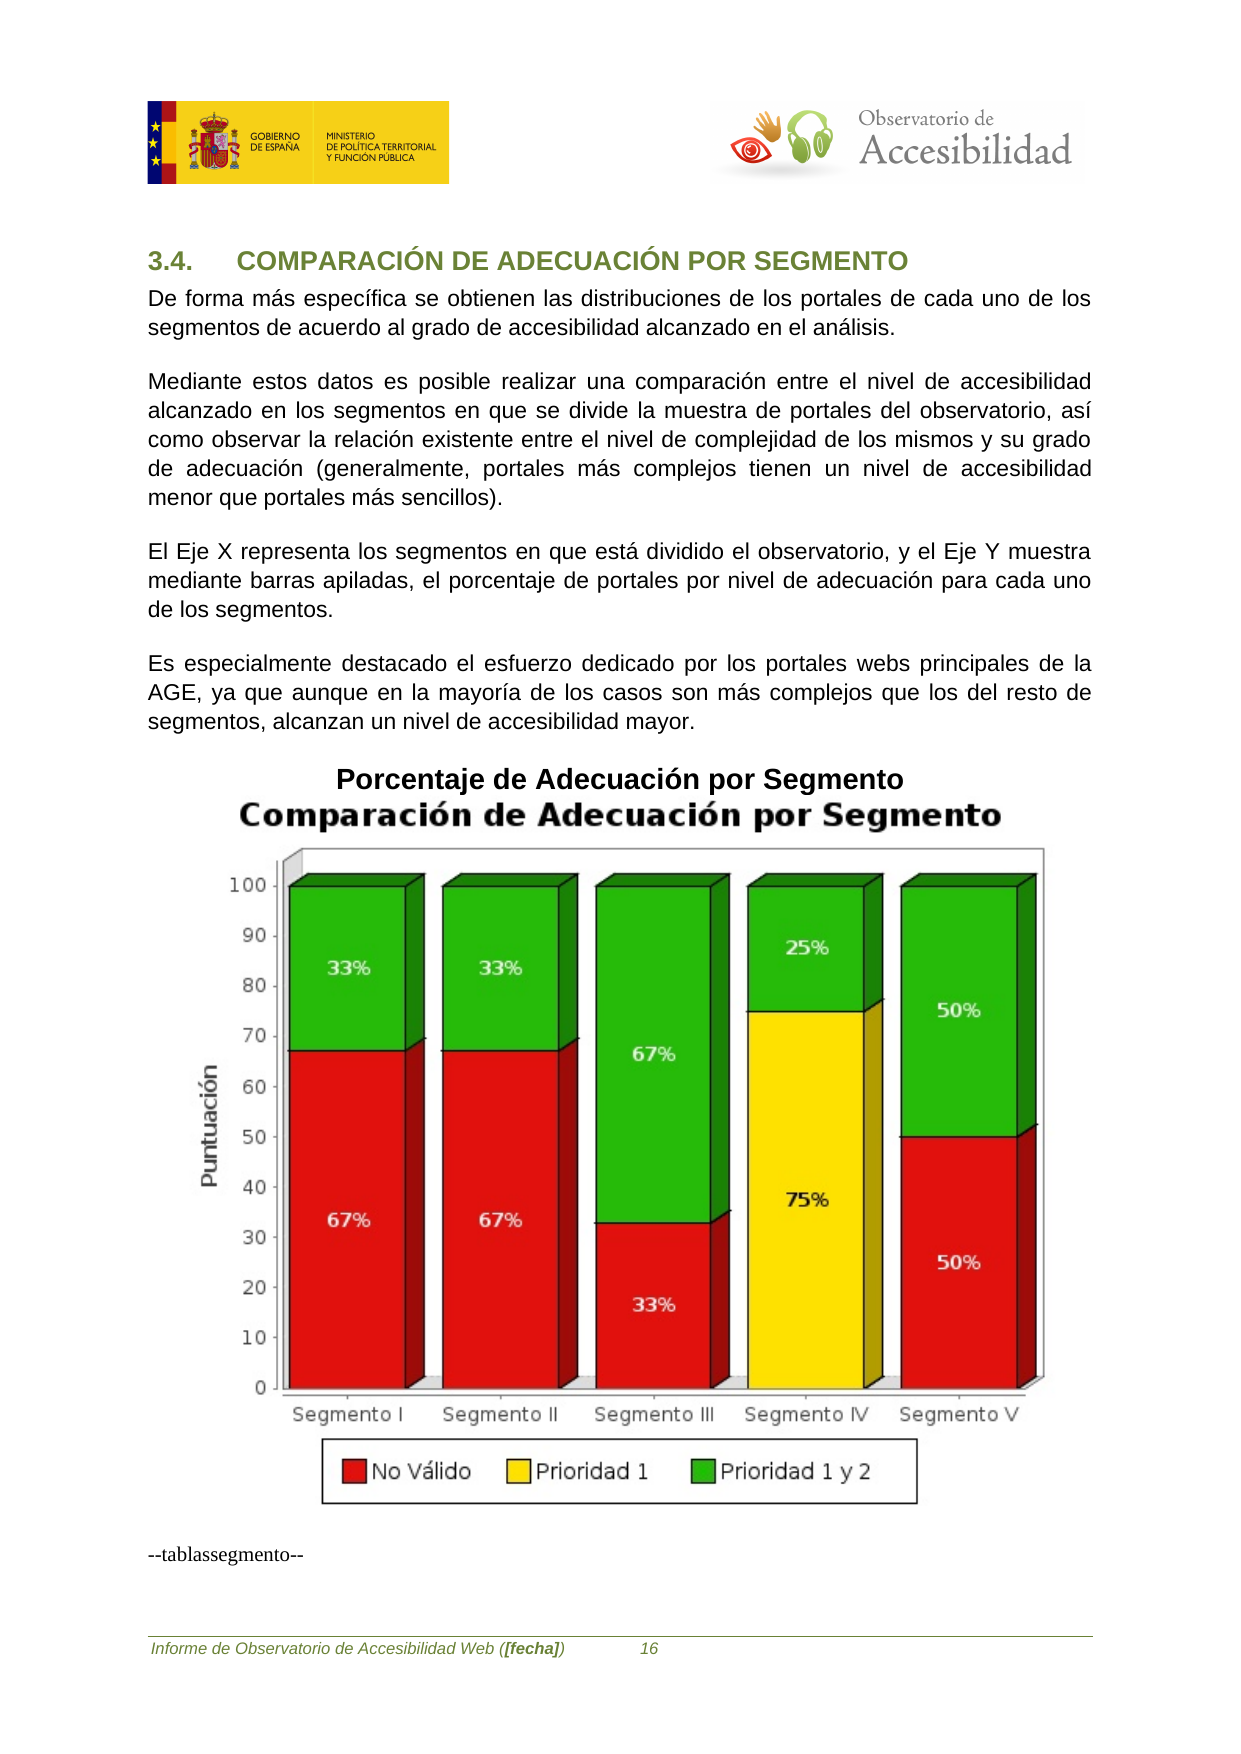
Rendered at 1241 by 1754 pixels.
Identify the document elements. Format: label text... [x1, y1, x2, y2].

picture [147, 101, 450, 184]
text El Eje X representa los segmentos en que está dividido el observatorio, y el Eje Y muestra mediante barras apiladas, el porcentaje de portales por nivel de adecuación para cada uno de los segmentos. [148, 538, 1092, 622]
text De forma más específica se obtienen las distribuciones de los portales de cada uno de los segmentos de acuerdo al grado de accesibilidad alcanzado en el análisis. [148, 285, 1092, 341]
subtitle Comparación de adecuación por segmento [148, 245, 1092, 276]
text --tablassegmento-- [148, 1542, 1092, 1566]
text Mediante estos datos es posible realizar una comparación entre el nivel de accesibilidad alcanzado en los segmentos en que se divide la muestra de portales del observatorio, así como observar la relación existente entre el nivel de complejidad de los mismos y su grado de adecuación (generalmente, portales más complejos tienen un nivel de accesibilidad menor que portales más sencillos). [148, 368, 1092, 510]
text Porcentaje de Adecuación por Segmento [148, 762, 1092, 795]
picture [710, 101, 1086, 184]
picture [178, 795, 1062, 1506]
text Es especialmente destacado el esfuerzo dedicado por los portales webs principales de la AGE, ya que aunque en la mayoría de los casos son más complejos que los del resto de segmentos, alcanzan un nivel de accesibilidad mayor. [148, 650, 1092, 734]
